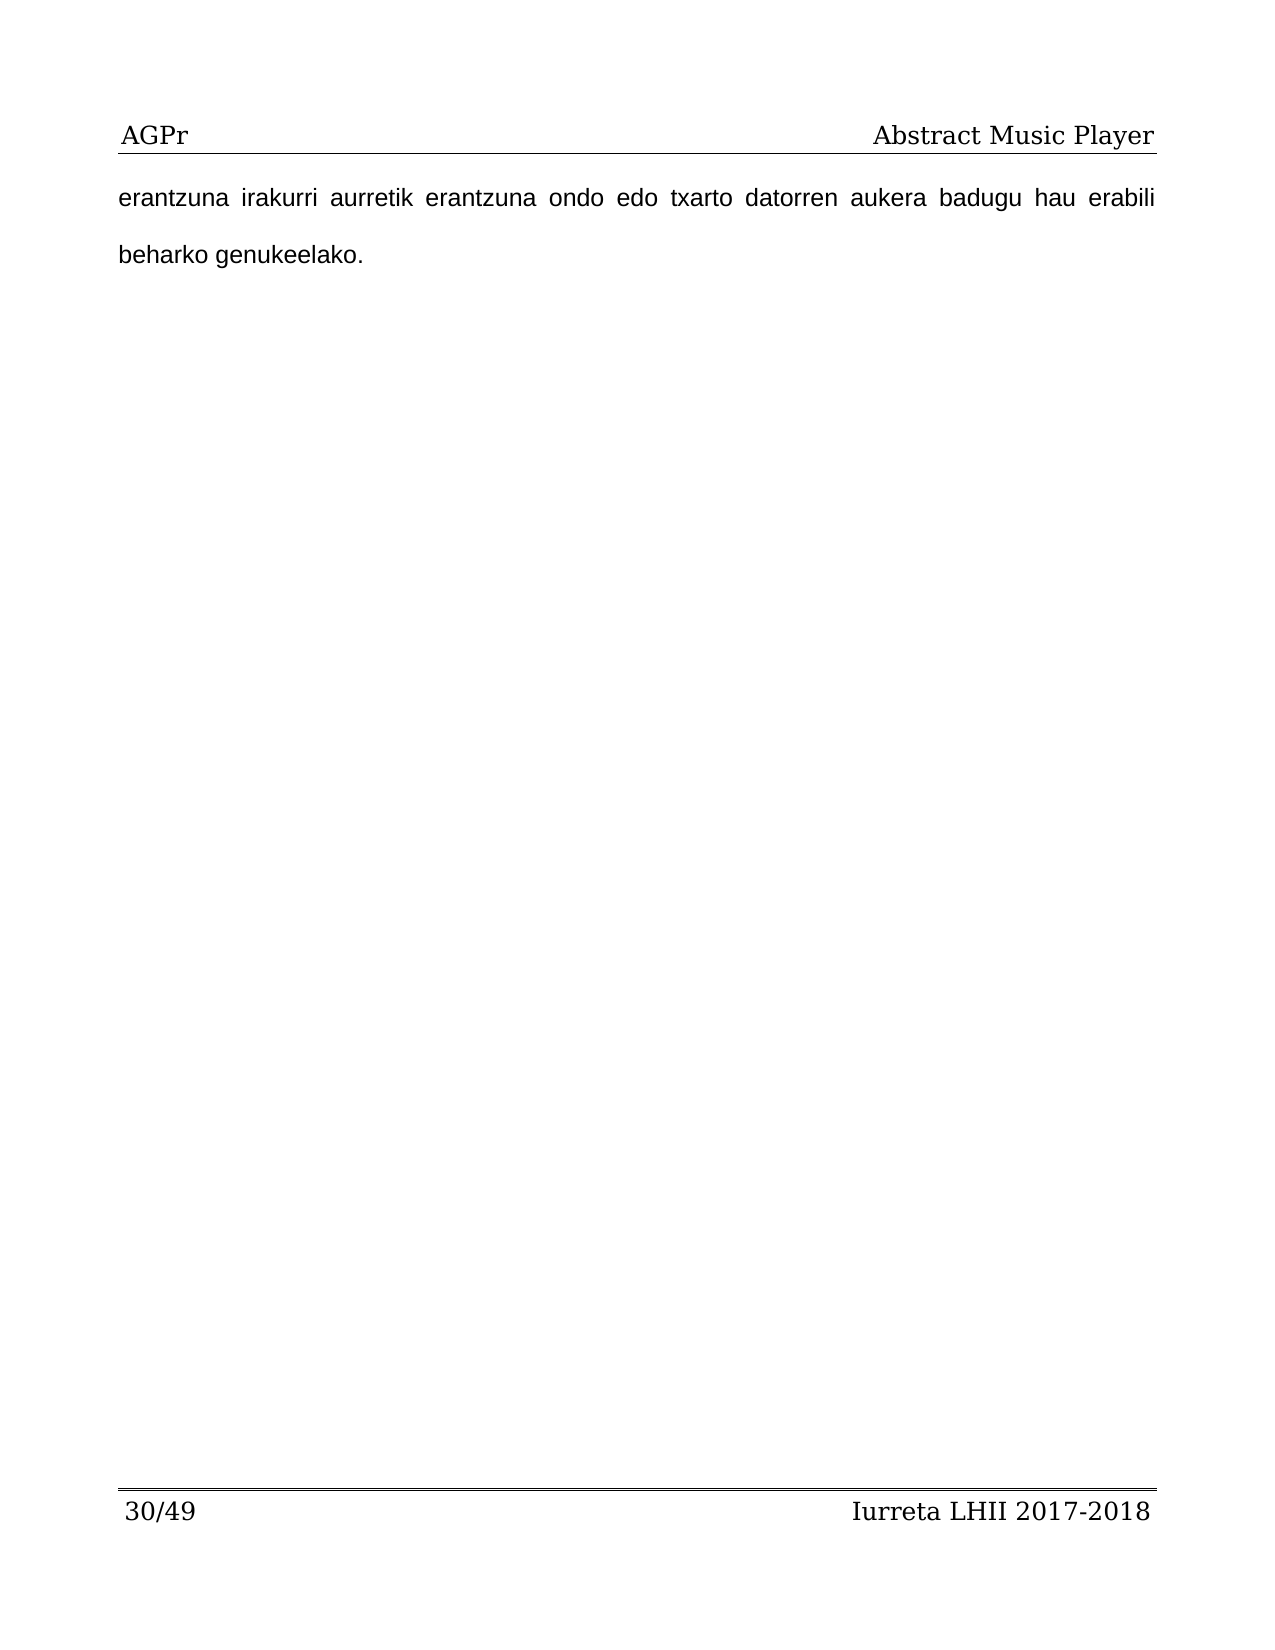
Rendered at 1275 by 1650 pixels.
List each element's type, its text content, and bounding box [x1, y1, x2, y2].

text erantzuna irakurri aurretik erantzuna ondo edo txarto datorren aukera badugu hau erabili beharko genukeelako. [118, 183, 1157, 269]
